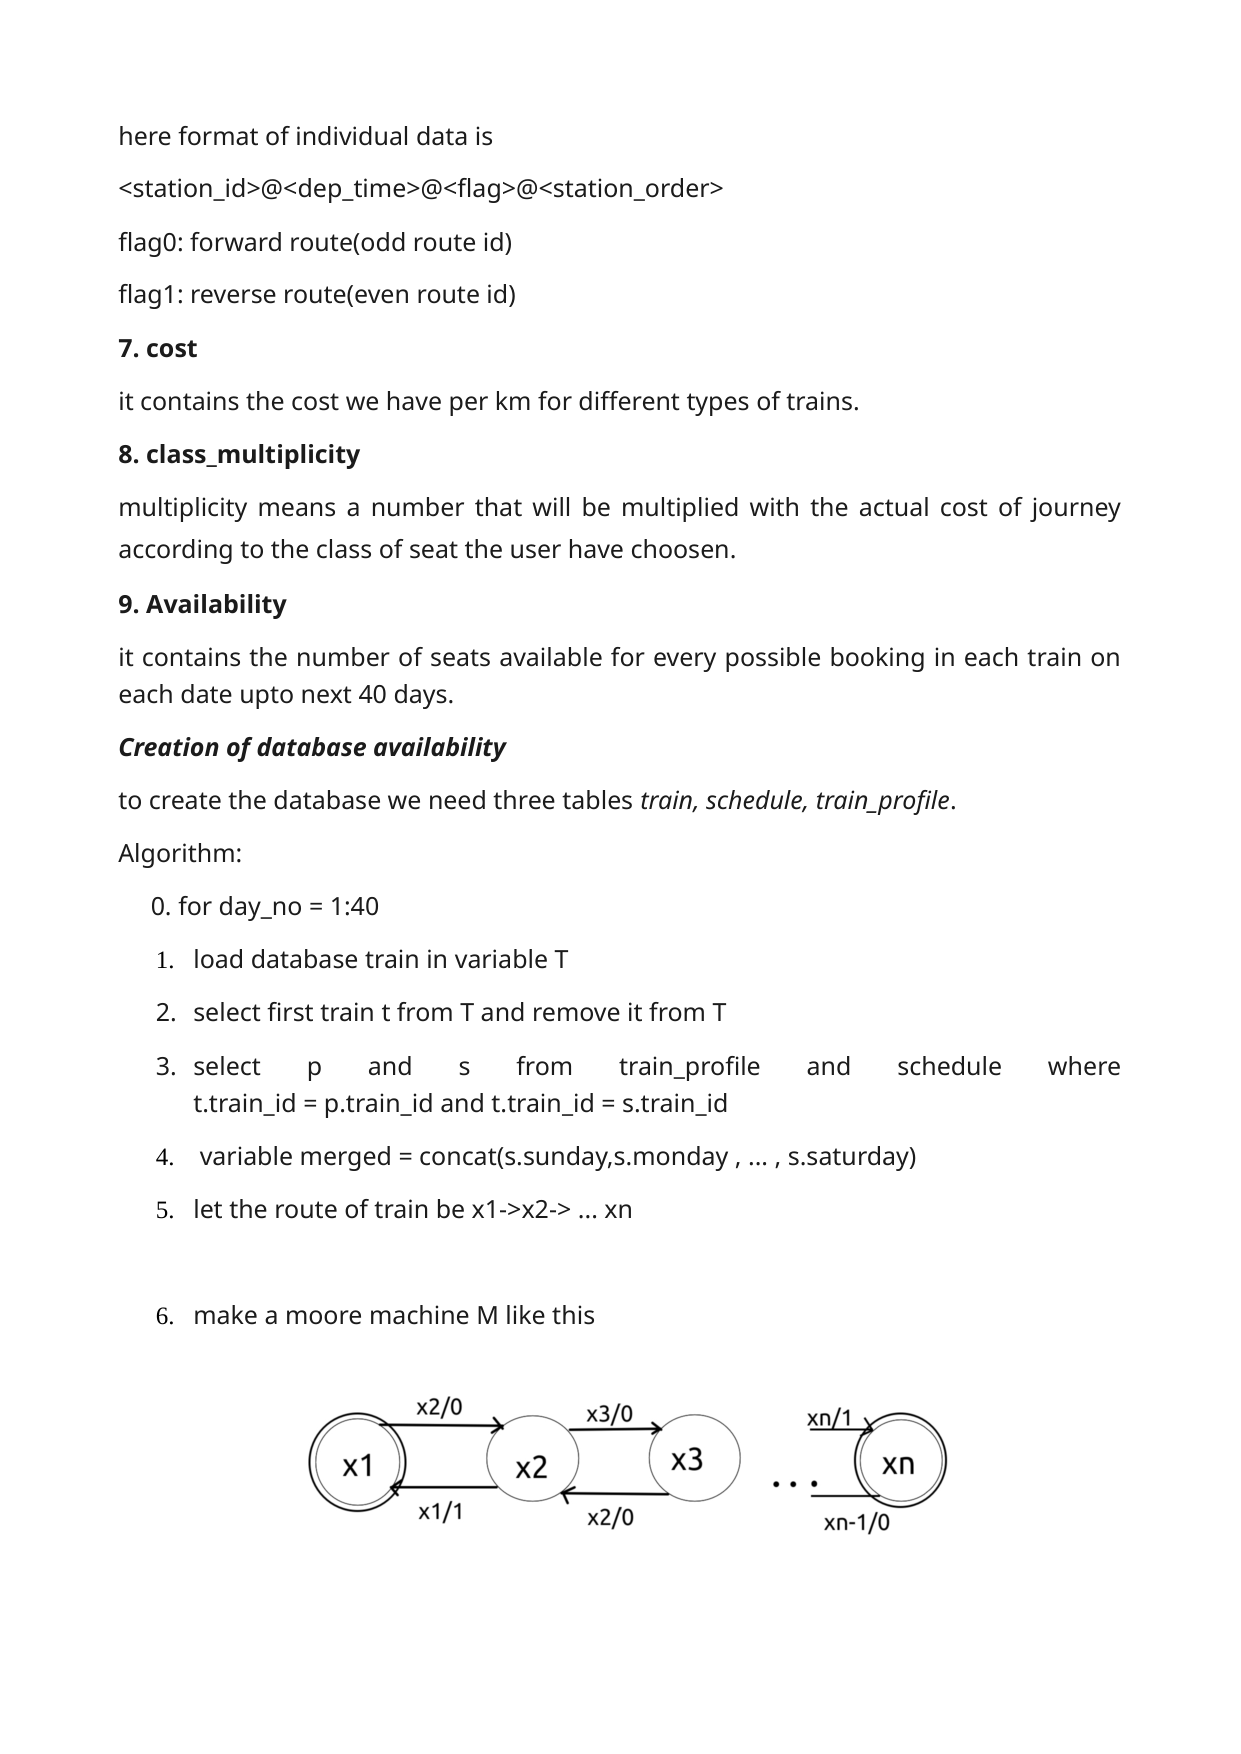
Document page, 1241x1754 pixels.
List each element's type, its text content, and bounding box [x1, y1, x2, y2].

list load database train in variable T [156, 942, 1122, 976]
list make a moore machine M like this [156, 1298, 1122, 1332]
text it contains the number of seats available for every possible booking in each train on each date upto next 40 days. [118, 639, 1122, 711]
text Algorithm: [118, 836, 1122, 870]
text 8. class_multiplicity [118, 436, 1122, 470]
text multiplicity means a number that will be multiplied with the actual cost of journey according to the class of seat the user have choosen. [118, 489, 1122, 567]
text here format of individual data is [118, 118, 1122, 152]
text it contains the cost we have per km for different types of trains. [118, 383, 1122, 417]
text Creation of database availability [118, 730, 1122, 764]
text flag1: reverse route(even route id) [118, 277, 1122, 311]
list let the route of train be x1->x2-> ... xn [156, 1192, 1122, 1226]
list variable merged = concat(s.sunday,s.monday , ... , s.saturday) [156, 1138, 1122, 1173]
text 7. cost [118, 330, 1122, 364]
picture [256, 1350, 985, 1570]
text to create the database we need three tables train, schedule, train_profile. [118, 783, 1122, 817]
text flag0: forward route(odd route id) [118, 224, 1122, 258]
text <station_id>@<dep_time>@<flag>@<station_order> [118, 171, 1122, 205]
text 9. Availability [118, 587, 1122, 621]
list select p and s from train_profile and schedule where t.train_id = p.train_id and t.train_id = s.train_id [156, 1048, 1122, 1119]
text 0. for day_no = 1:40 [118, 889, 1122, 923]
list select first train t from T and remove it from T [156, 995, 1122, 1029]
